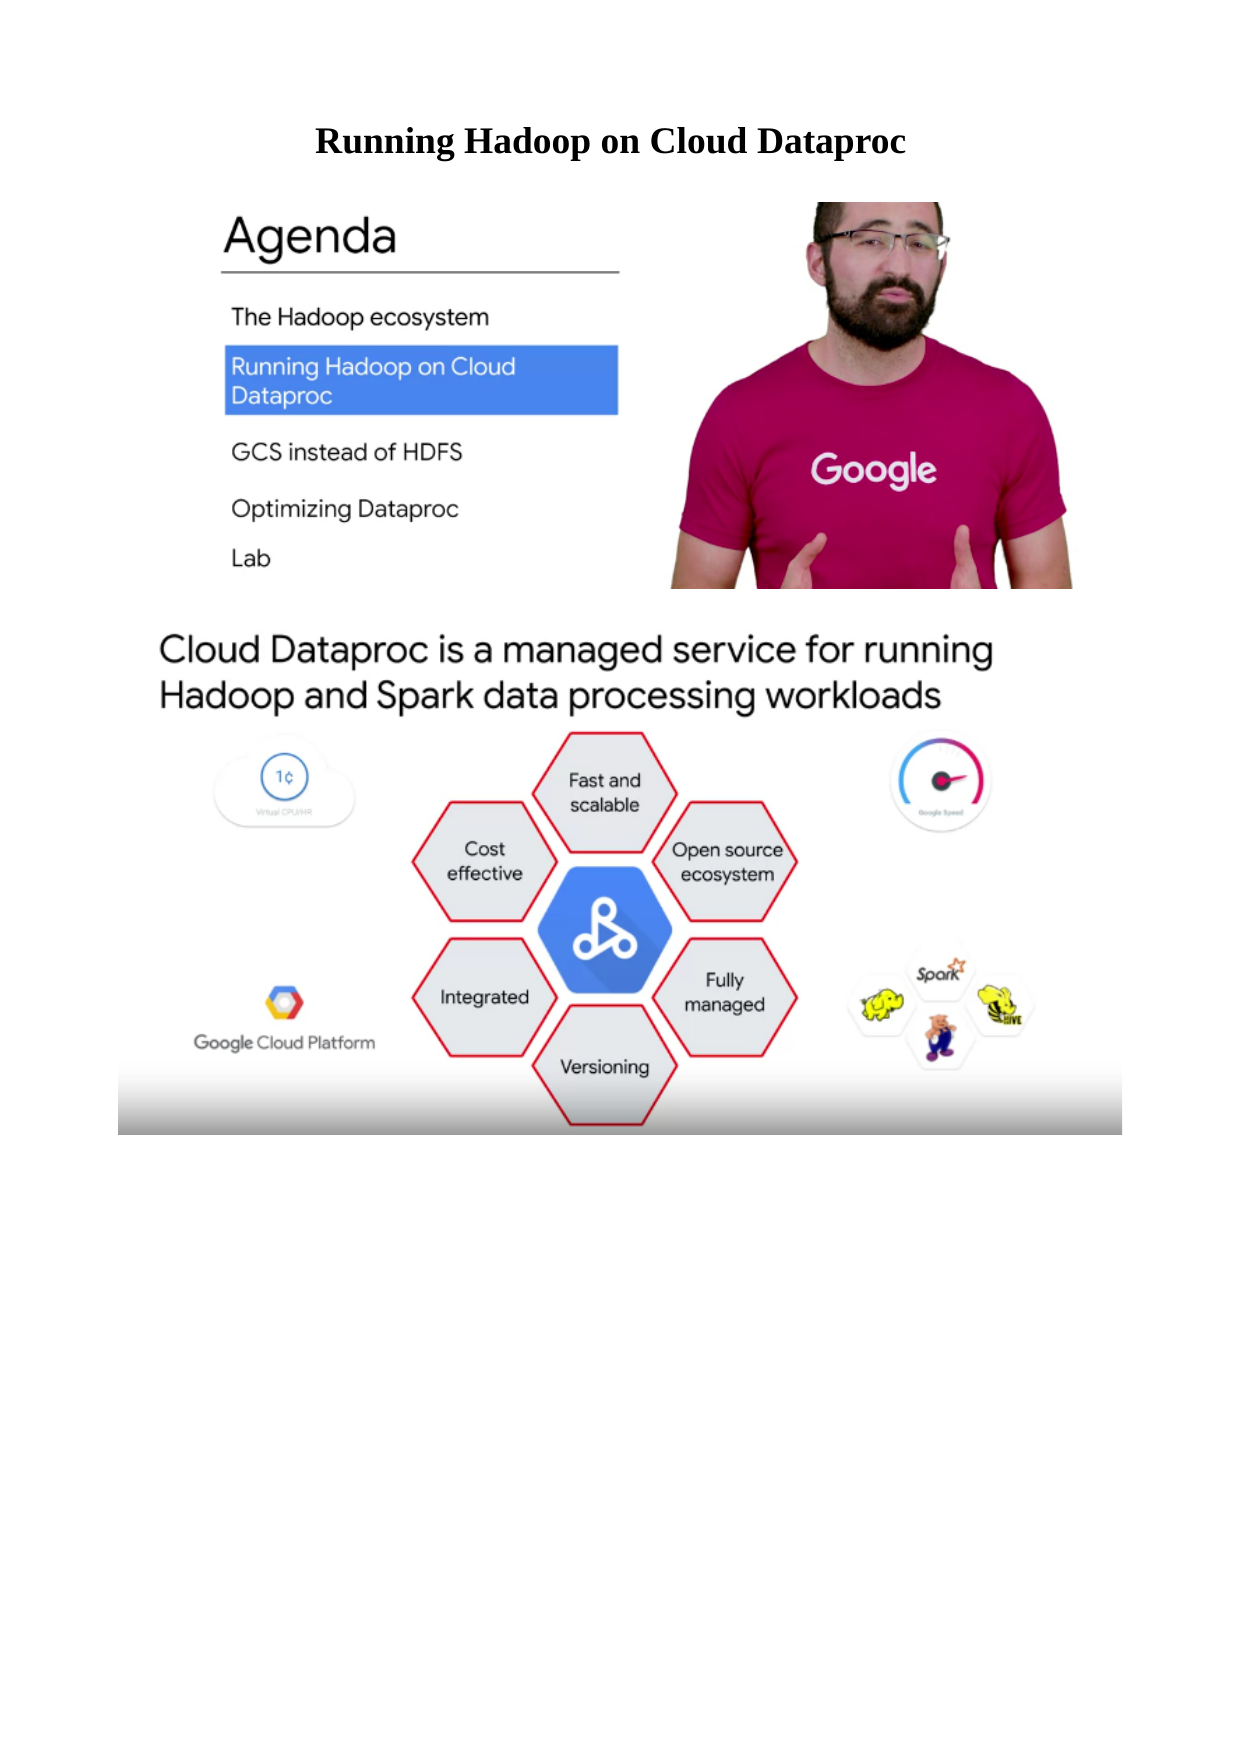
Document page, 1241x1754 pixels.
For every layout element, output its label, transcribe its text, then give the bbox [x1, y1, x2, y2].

subtitle Running Hadoop on Cloud Dataproc [118, 118, 1122, 161]
picture [118, 202, 1123, 589]
picture [118, 617, 1123, 1135]
